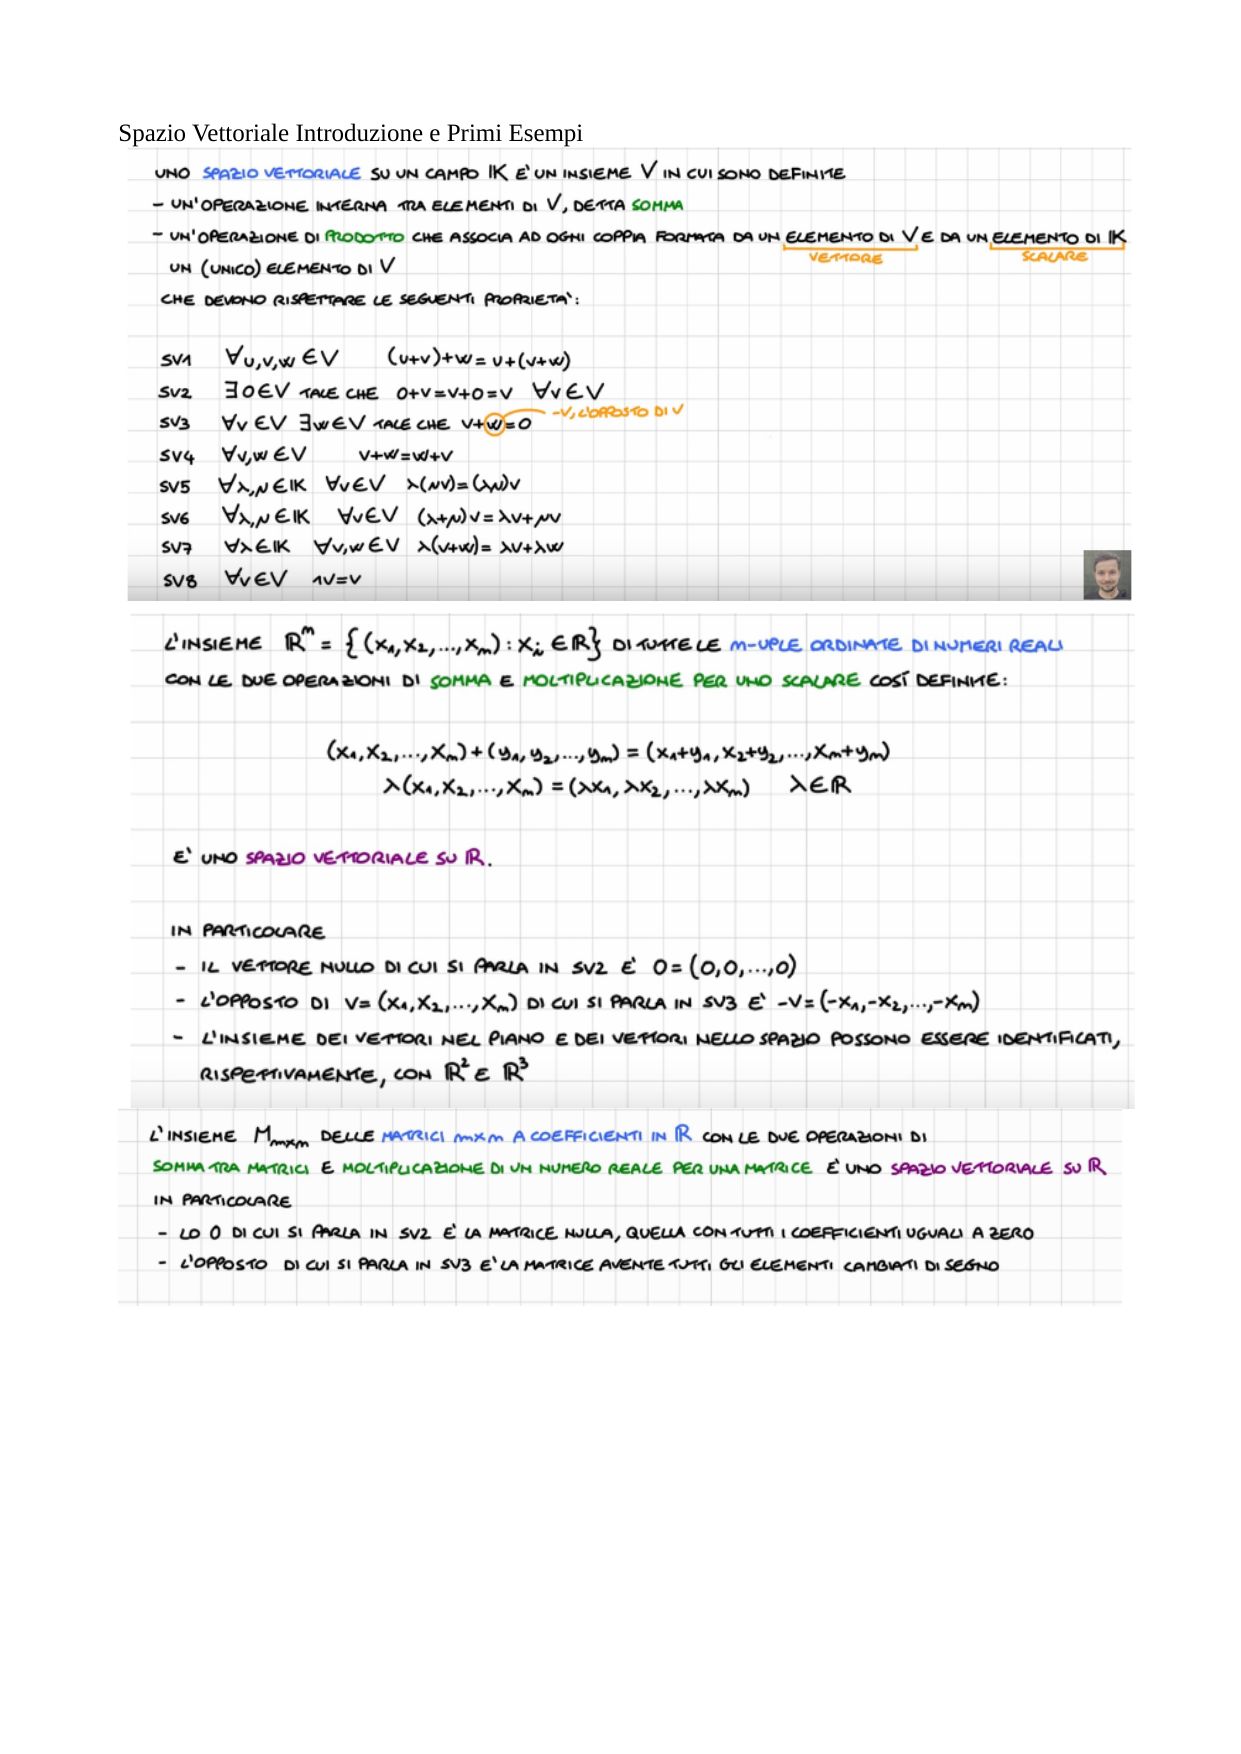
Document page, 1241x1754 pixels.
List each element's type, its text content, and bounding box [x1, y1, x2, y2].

text Spazio Vettoriale Introduzione e Primi Esempi [118, 118, 1122, 147]
picture [118, 613, 1135, 1306]
picture [127, 147, 1132, 601]
